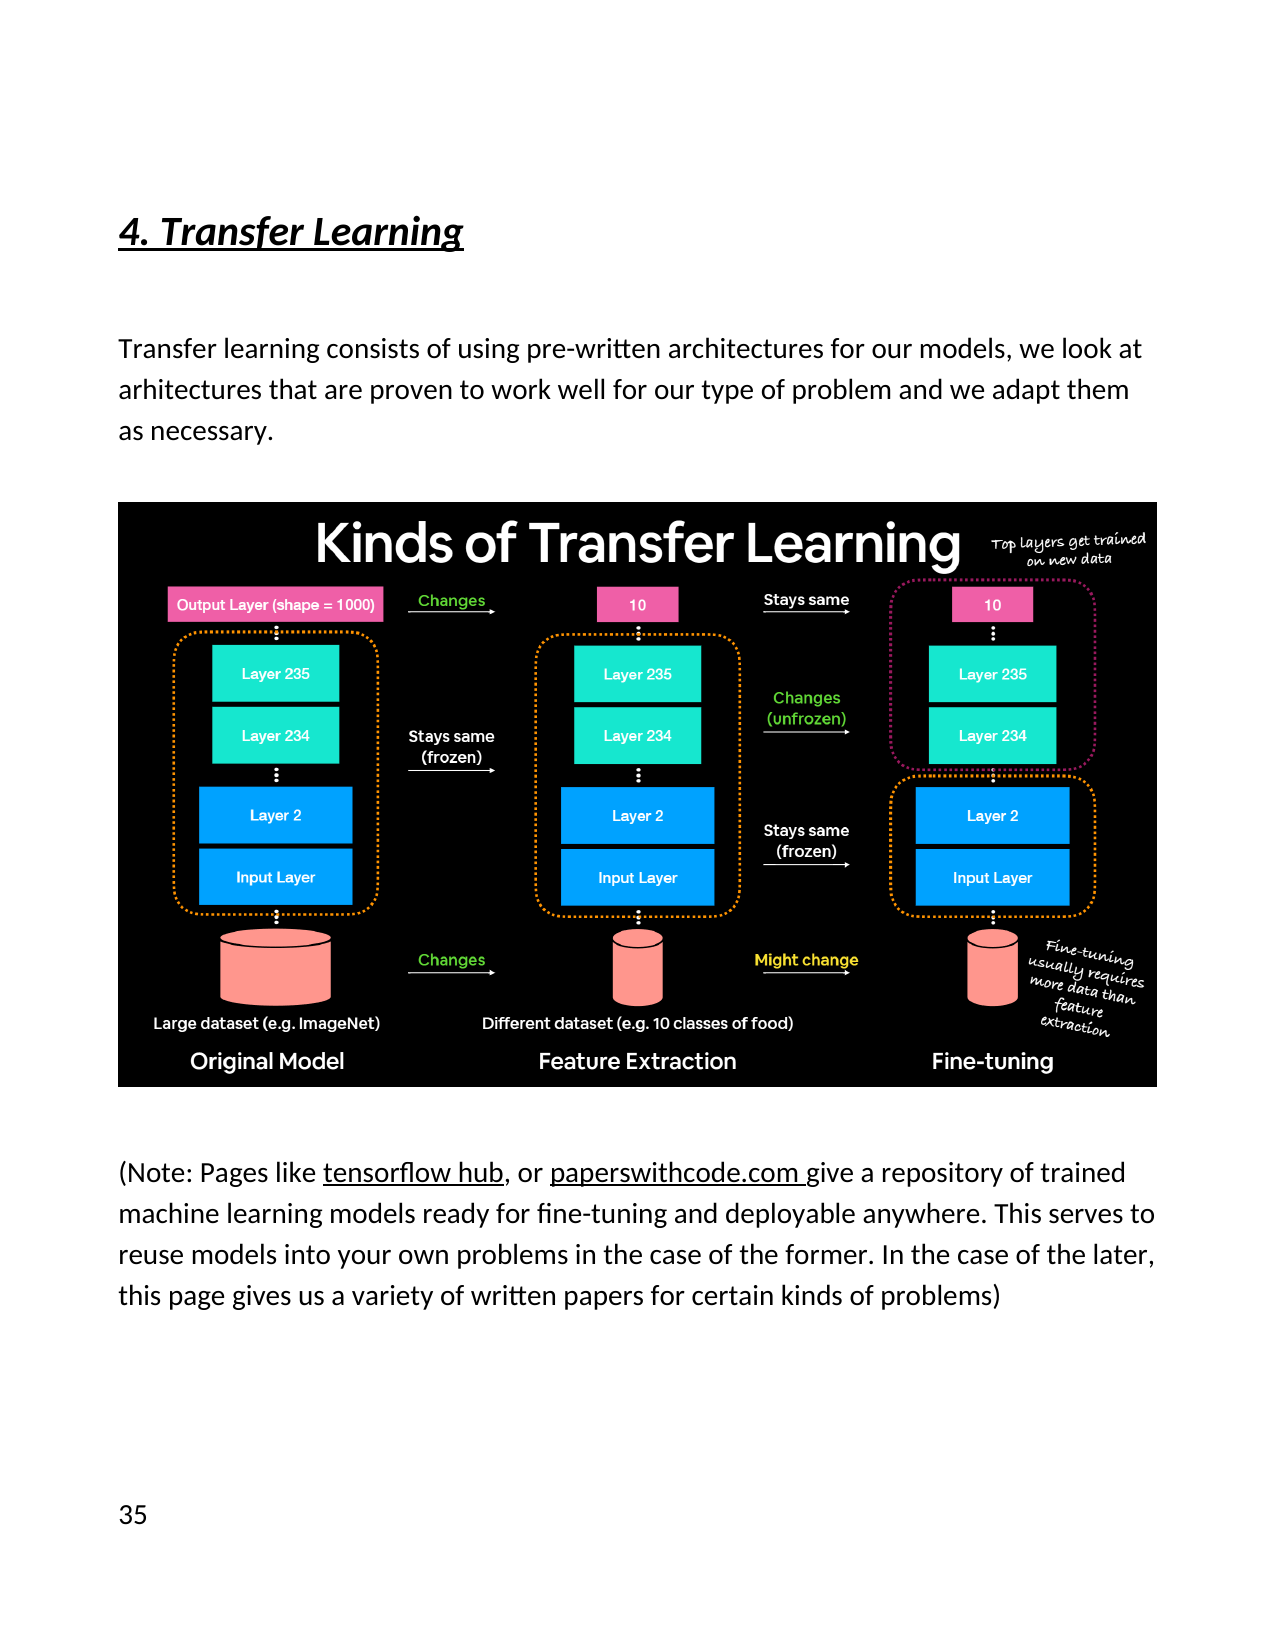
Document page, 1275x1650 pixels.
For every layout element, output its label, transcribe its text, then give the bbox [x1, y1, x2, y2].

subtitle 4. Transfer Learning [118, 205, 1157, 256]
text Transfer learning consists of using pre-written architectures for our models, we look at arhitectures that are proven to work well for our type of problem and we adapt them as necessary. [118, 330, 1157, 447]
text (Note: Pages like tensorflow hub, or paperswithcode.com give a repository of trained machine learning models ready for fine-tuning and deployable anywhere. This serves to reuse models into your own problems in the case of the former. In the case of the later, this page gives us a variety of written papers for certain kinds of problems) [118, 1154, 1157, 1312]
picture [118, 502, 1157, 1087]
